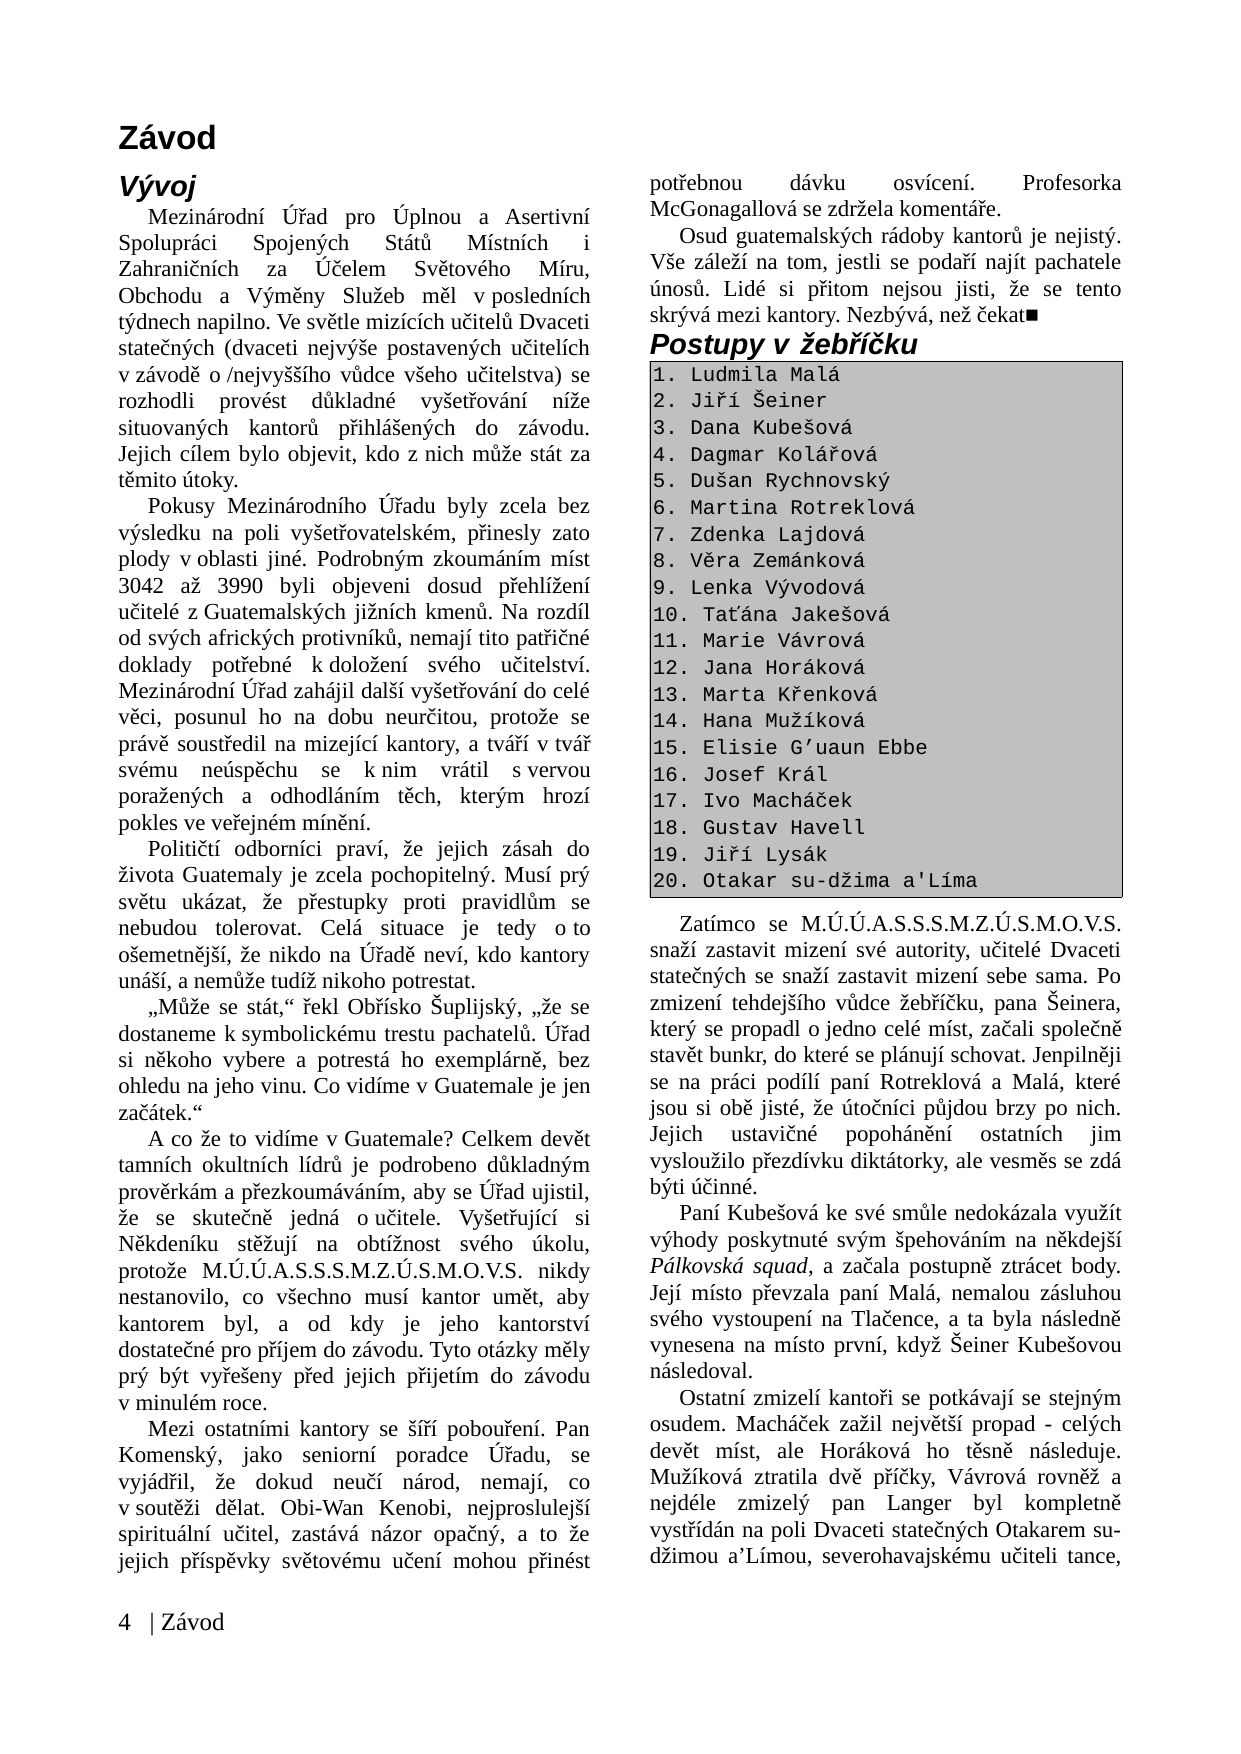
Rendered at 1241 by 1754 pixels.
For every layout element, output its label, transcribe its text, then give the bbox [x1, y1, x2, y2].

text 11. Marie Vávrová [651, 627, 1122, 654]
text „Může se stát,“ řekl Obřísko Šuplijský, „že se dostaneme k symbolickému trestu pachatelů. Úřad si někoho vybere a potrestá ho exemplárně, bez ohledu na jeho vinu. Co vidíme v Guatemale je jen začátek.“ [118, 993, 591, 1125]
text 1. Ludmila Malá [651, 362, 1122, 387]
text 16. Josef Král [651, 761, 1122, 787]
subtitle Závod [118, 118, 1122, 157]
text 18. Gustav Havell [651, 814, 1122, 841]
text 2. Jiří Šeiner [651, 387, 1122, 414]
text A co že to vidíme v Guatemale? Celkem devět tamních okultních lídrů je podrobeno důkladným prověrkám a přezkoumáváním, aby se Úřad ujistil, že se skutečně jedná o učitele. Vyšetřující si Někdeníku stěžují na obtížnost svého úkolu, protože M.Ú.Ú.A.S.S.S.M.Z.Ú.S.M.O.V.S. nikdy nestanovilo, co všechno musí kantor umět, aby kantorem byl, a od kdy je jeho kantorství dostatečné pro příjem do závodu. Tyto otázky měly prý být vyřešeny před jejich přijetím do závodu v minulém roce. [118, 1125, 591, 1415]
text 12. Jana Horáková [651, 654, 1122, 681]
text 4. Dagmar Kolářová [651, 441, 1122, 467]
text 9. Lenka Vývodová [651, 574, 1122, 601]
text 6. Martina Rotreklová [651, 494, 1122, 521]
text 5. Dušan Rychnovský [651, 467, 1122, 494]
text 19. Jiří Lysák [651, 841, 1122, 867]
subtitle Postupy v žebříčku [649, 327, 1122, 361]
text 8. Věra Zemánková [651, 547, 1122, 574]
text Mezinárodní Úřad pro Úplnou a Asertivní Spolupráci Spojených Států Místních i Zahraničních za Účelem Světového Míru, Obchodu a Výměny Služeb měl v posledních týdnech napilno. Ve světle mizících učitelů Dvaceti statečných (dvaceti nejvýše postavených učitelích v závodě o /nejvyššího vůdce všeho učitelstva) se rozhodli provést důkladné vyšetřování níže situovaných kantorů přihlášených do závodu. Jejich cílem bylo objevit, kdo z nich může stát za těmito útoky. [118, 203, 591, 493]
text 17. Ivo Macháček [651, 787, 1122, 814]
text 10. Taťána Jakešová [651, 601, 1122, 627]
subtitle Vývoj [118, 169, 591, 203]
text 20. Otakar su-džima a'Líma [651, 867, 1122, 897]
text Pokusy Mezinárodního Úřadu byly zcela bez výsledku na poli vyšetřovatelském, přinesly zato plody v oblasti jiné. Podrobným zkoumáním míst 3042 až 3990 byli objeveni dosud přehlížení učitelé z Guatemalských jižních kmenů. Na rozdíl od svých afrických protivníků, nemají tito patřičné doklady potřebné k doložení svého učitelství. Mezinárodní Úřad zahájil další vyšetřování do celé věci, posunul ho na dobu neurčitou, protože se právě soustředil na mizející kantory, a tváří v tvář svému neúspěchu se k nim vrátil s vervou poražených a odhodláním těch, kterým hrozí pokles ve veřejném mínění. [118, 493, 591, 835]
text Ostatní zmizelí kantoři se potkávají se stejným osudem. Macháček zažil největší propad - celých devět míst, ale Horáková ho těsně následuje. Mužíková ztratila dvě příčky, Vávrová rovněž a nejdéle zmizelý pan Langer byl kompletně vystřídán na poli Dvaceti statečných Otakarem su-džimou a’Límou, severohavajskému učiteli tance, [649, 1384, 1122, 1568]
text Mezi ostatními kantory se šíří pobouření. Pan Komenský, jako seniorní poradce Úřadu, se vyjádřil, že dokud neučí národ, nemají, co v soutěži dělat. Obi-Wan Kenobi, nejproslulejší spirituální učitel, zastává názor opačný, a to že jejich příspěvky světovému učení mohou přinést [118, 1415, 591, 1573]
text 13. Marta Křenková [651, 681, 1122, 707]
text 14. Hana Mužíková [651, 707, 1122, 734]
text potřebnou dávku osvícení. Profesorka McGonagallová se zdržela komentáře. [649, 169, 1122, 222]
text Političtí odborníci praví, že jejich zásah do života Guatemaly je zcela pochopitelný. Musí prý světu ukázat, že přestupky proti pravidlům se nebudou tolerovat. Celá situace je tedy o to ošemetnější, že nikdo na Úřadě neví, kdo kantory unáší, a nemůže tudíž nikoho potrestat. [118, 835, 591, 993]
text 3. Dana Kubešová [651, 414, 1122, 441]
text Zatímco se M.Ú.Ú.A.S.S.S.M.Z.Ú.S.M.O.V.S. snaží zastavit mizení své autority, učitelé Dvaceti statečných se snaží zastavit mizení sebe sama. Po zmizení tehdejšího vůdce žebříčku, pana Šeinera, který se propadl o jedno celé míst, začali společně stavět bunkr, do které se plánují schovat. Jenpilněji se na práci podílí paní Rotreklová a Malá, které jsou si obě jisté, že útočníci půjdou brzy po nich. Jejich ustavičné popohánění ostatních jim vysloužilo přezdívku diktátorky, ale vesměs se zdá býti účinné. [649, 909, 1122, 1199]
text Osud guatemalských rádoby kantorů je nejistý. Vše záleží na tom, jestli se podaří najít pachatele únosů. Lidé si přitom nejsou jisti, že se tento skrývá mezi kantory. Nezbývá, než čekat■ [649, 222, 1122, 327]
text 15. Elisie G’uaun Ebbe [651, 734, 1122, 761]
text 7. Zdenka Lajdová [651, 521, 1122, 547]
text Paní Kubešová ke své smůle nedokázala využít výhody poskytnuté svým špehováním na někdejší Pálkovská squad, a začala postupně ztrácet body. Její místo převzala paní Malá, nemalou zásluhou svého vystoupení na Tlačence, a ta byla následně vynesena na místo první, když Šeiner Kubešovou následoval. [649, 1199, 1122, 1384]
